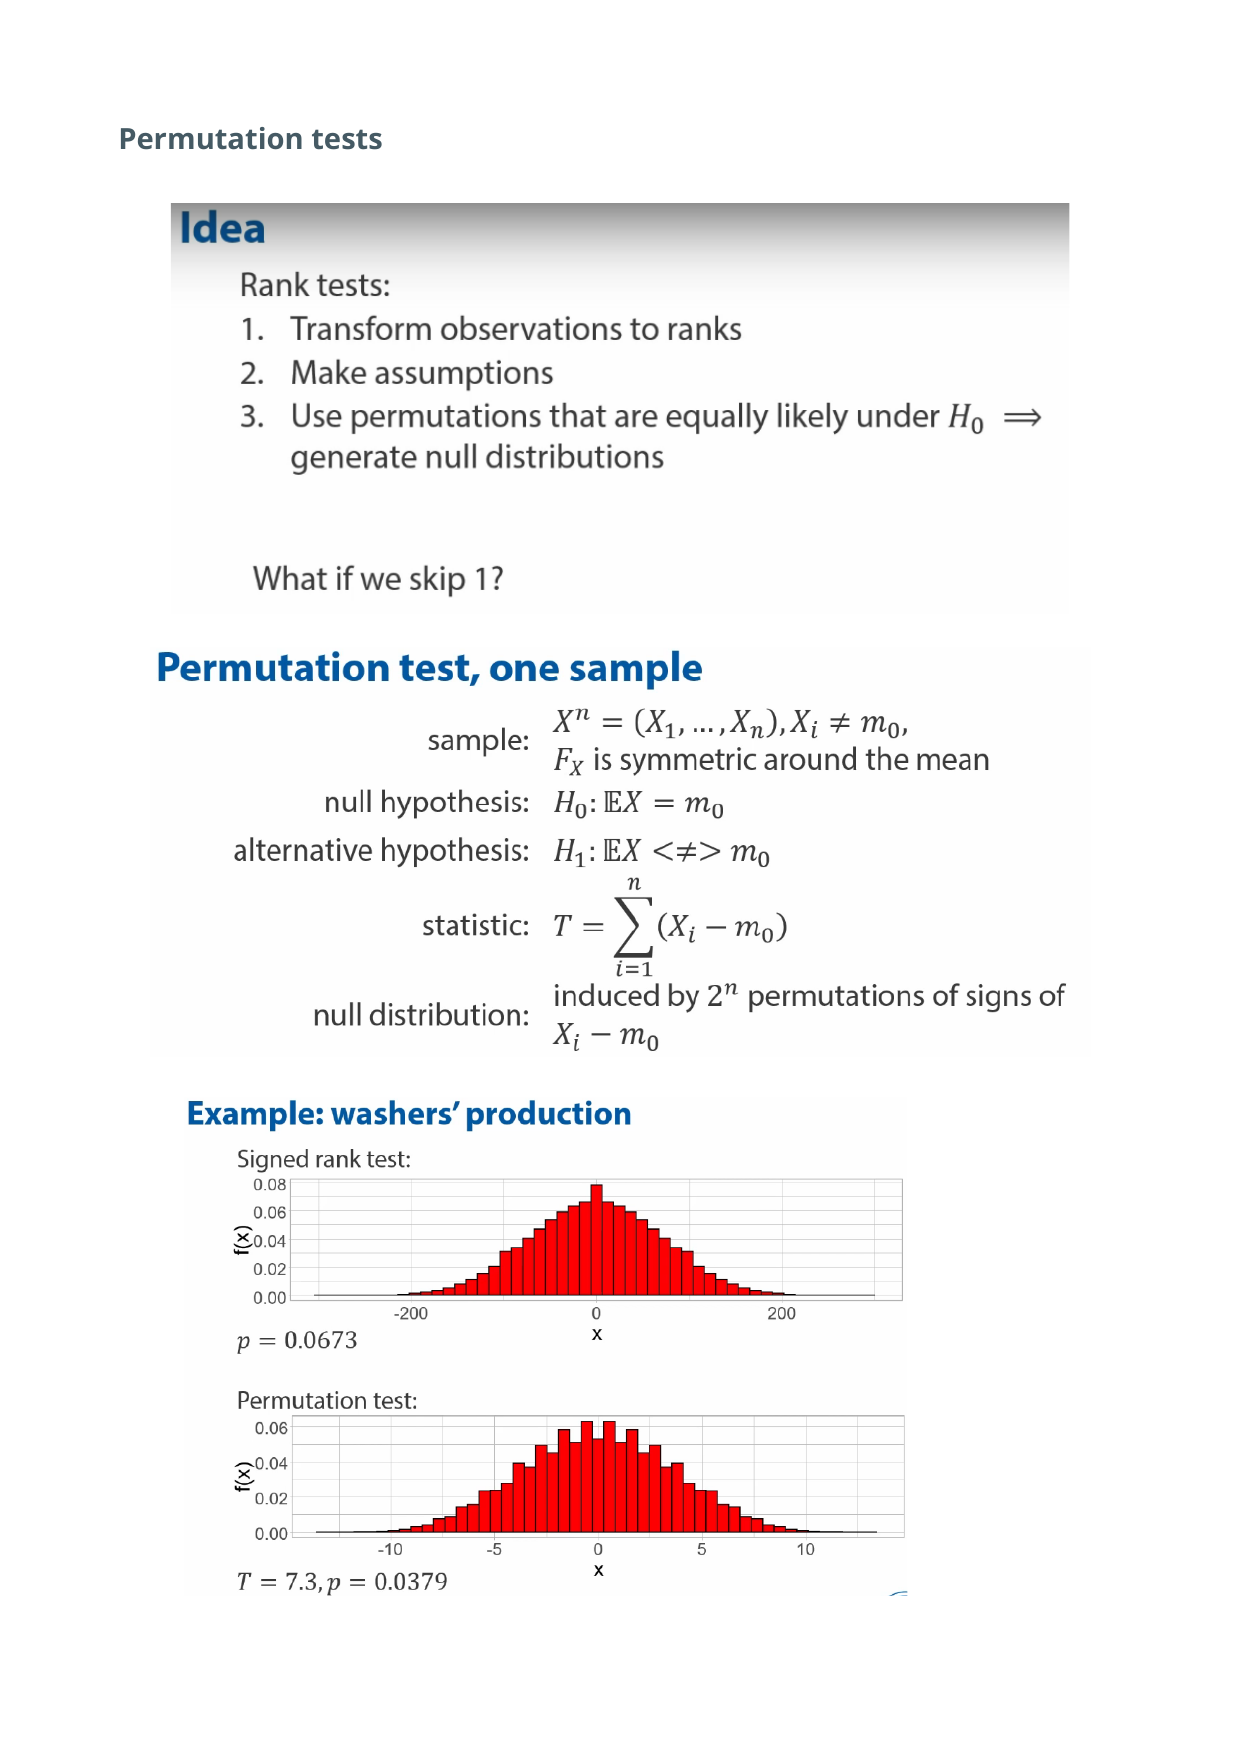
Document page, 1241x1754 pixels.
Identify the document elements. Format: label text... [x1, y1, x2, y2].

picture [170, 203, 1070, 614]
subtitle Permutation tests [118, 118, 1122, 158]
picture [184, 1097, 908, 1596]
picture [149, 647, 1091, 1057]
